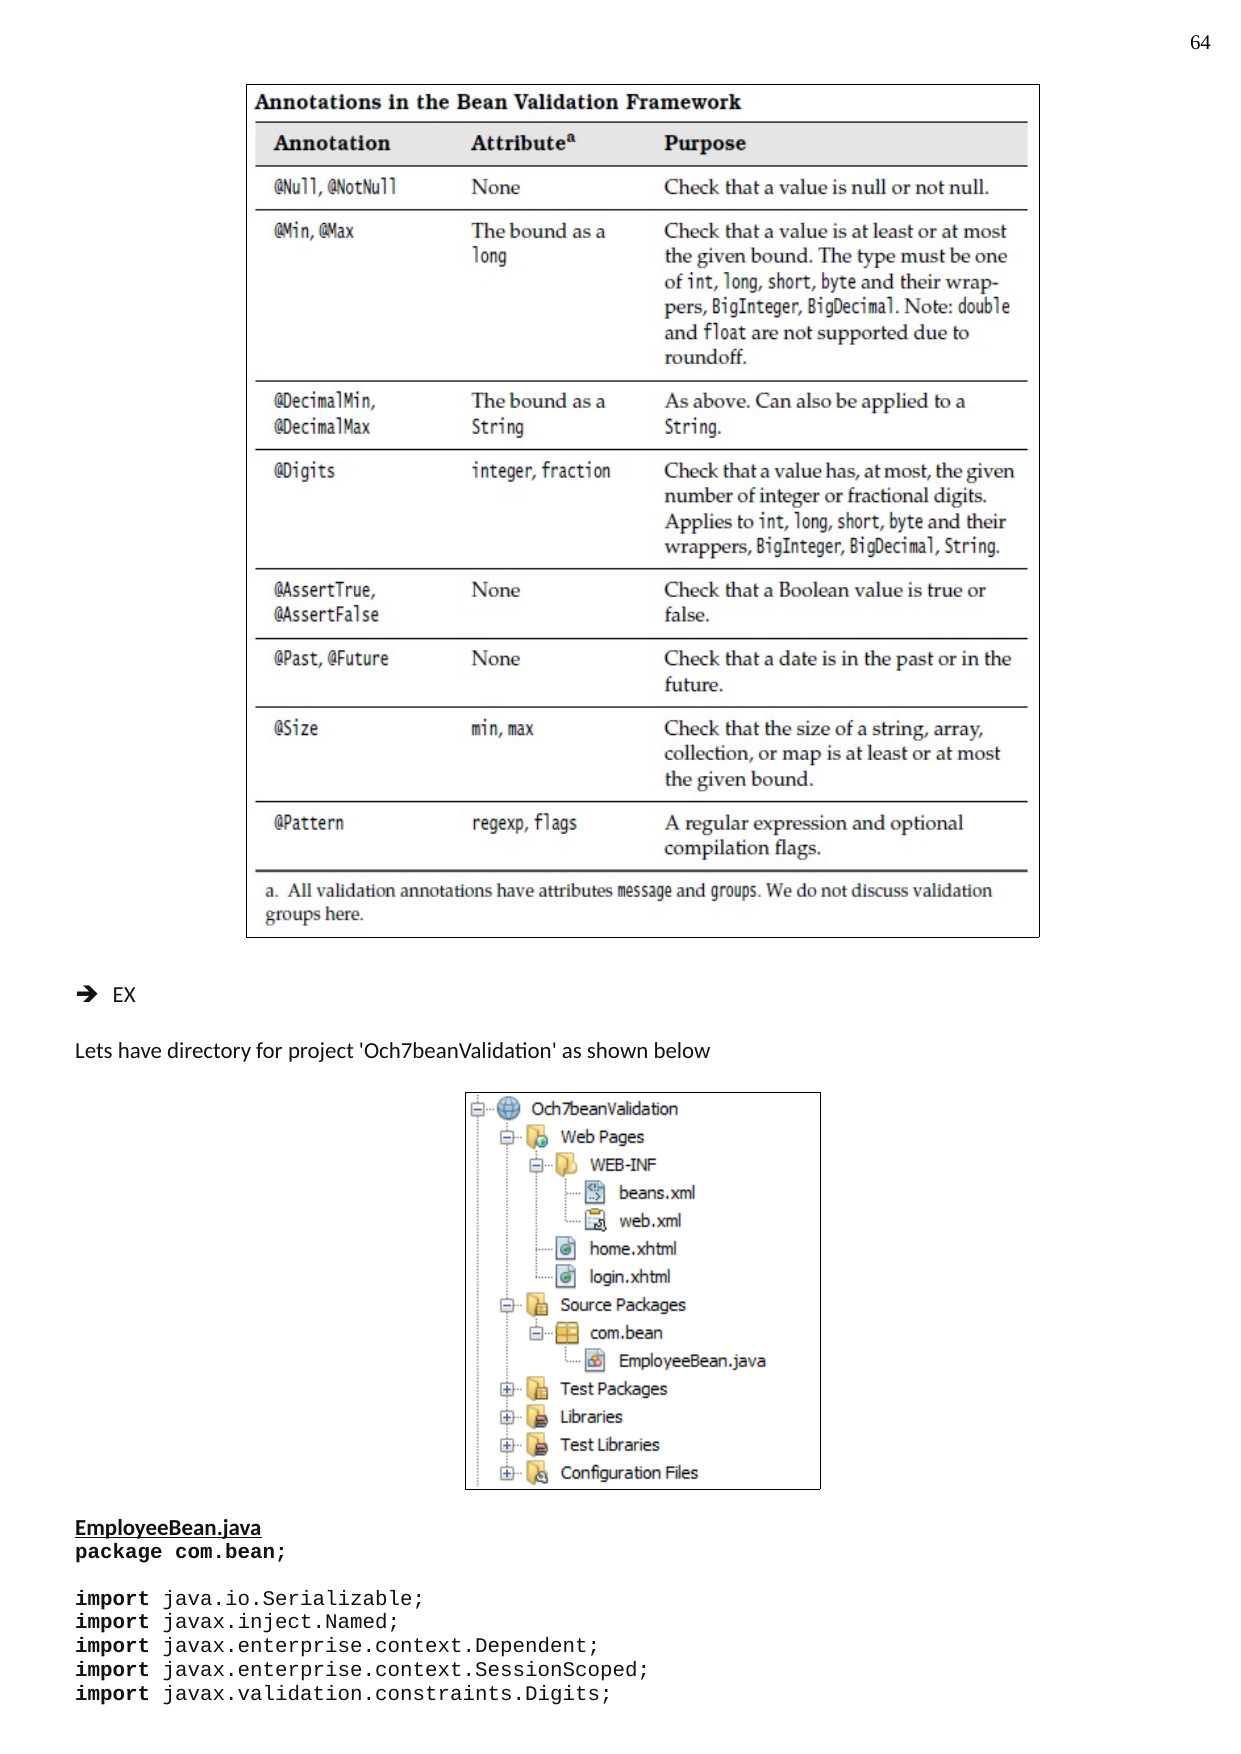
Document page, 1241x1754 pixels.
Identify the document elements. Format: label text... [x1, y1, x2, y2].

text Lets have directory for project 'Och7beanValidation' as shown below [75, 1036, 1211, 1064]
text import java.io.Serializable; [75, 1588, 1211, 1612]
list EX [75, 980, 1211, 1008]
text import javax.inject.Named; [75, 1612, 1211, 1635]
text import javax.enterprise.context.SessionScoped; [75, 1659, 1211, 1682]
picture [249, 86, 1037, 934]
text import javax.enterprise.context.Dependent; [75, 1635, 1211, 1659]
text import javax.validation.constraints.Digits; [75, 1682, 1211, 1706]
text package com.bean; [75, 1541, 1211, 1564]
text EmployeeBean.java [75, 1513, 1211, 1541]
